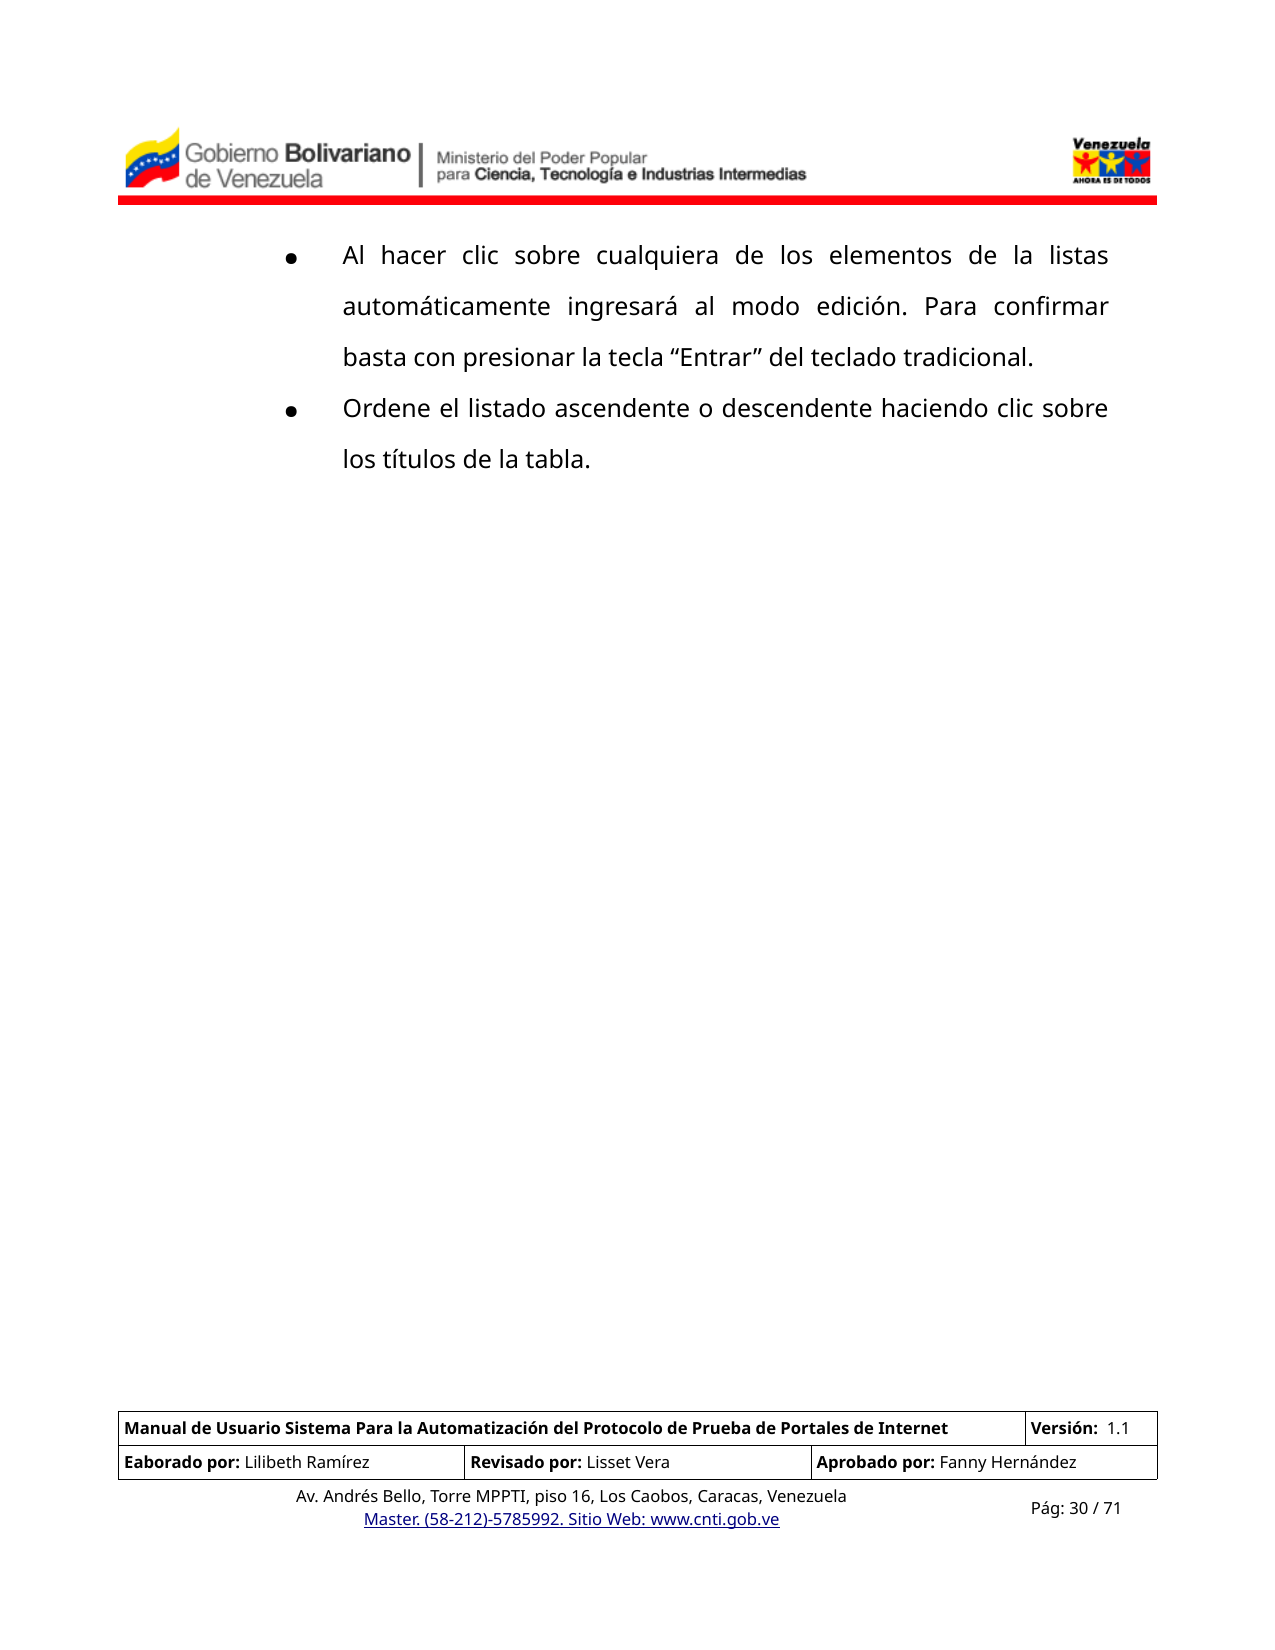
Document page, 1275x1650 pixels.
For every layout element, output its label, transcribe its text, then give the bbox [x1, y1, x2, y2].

list Ordene el listado ascendente o descendente haciendo clic sobre los títulos de la tabla. [283, 391, 1109, 476]
list Al hacer clic sobre cualquiera de los elementos de la listas automáticamente ingresará al modo edición. Para confirmar basta con presionar la tecla “Entrar” del teclado tradicional. [283, 238, 1109, 374]
picture [118, 119, 1157, 205]
